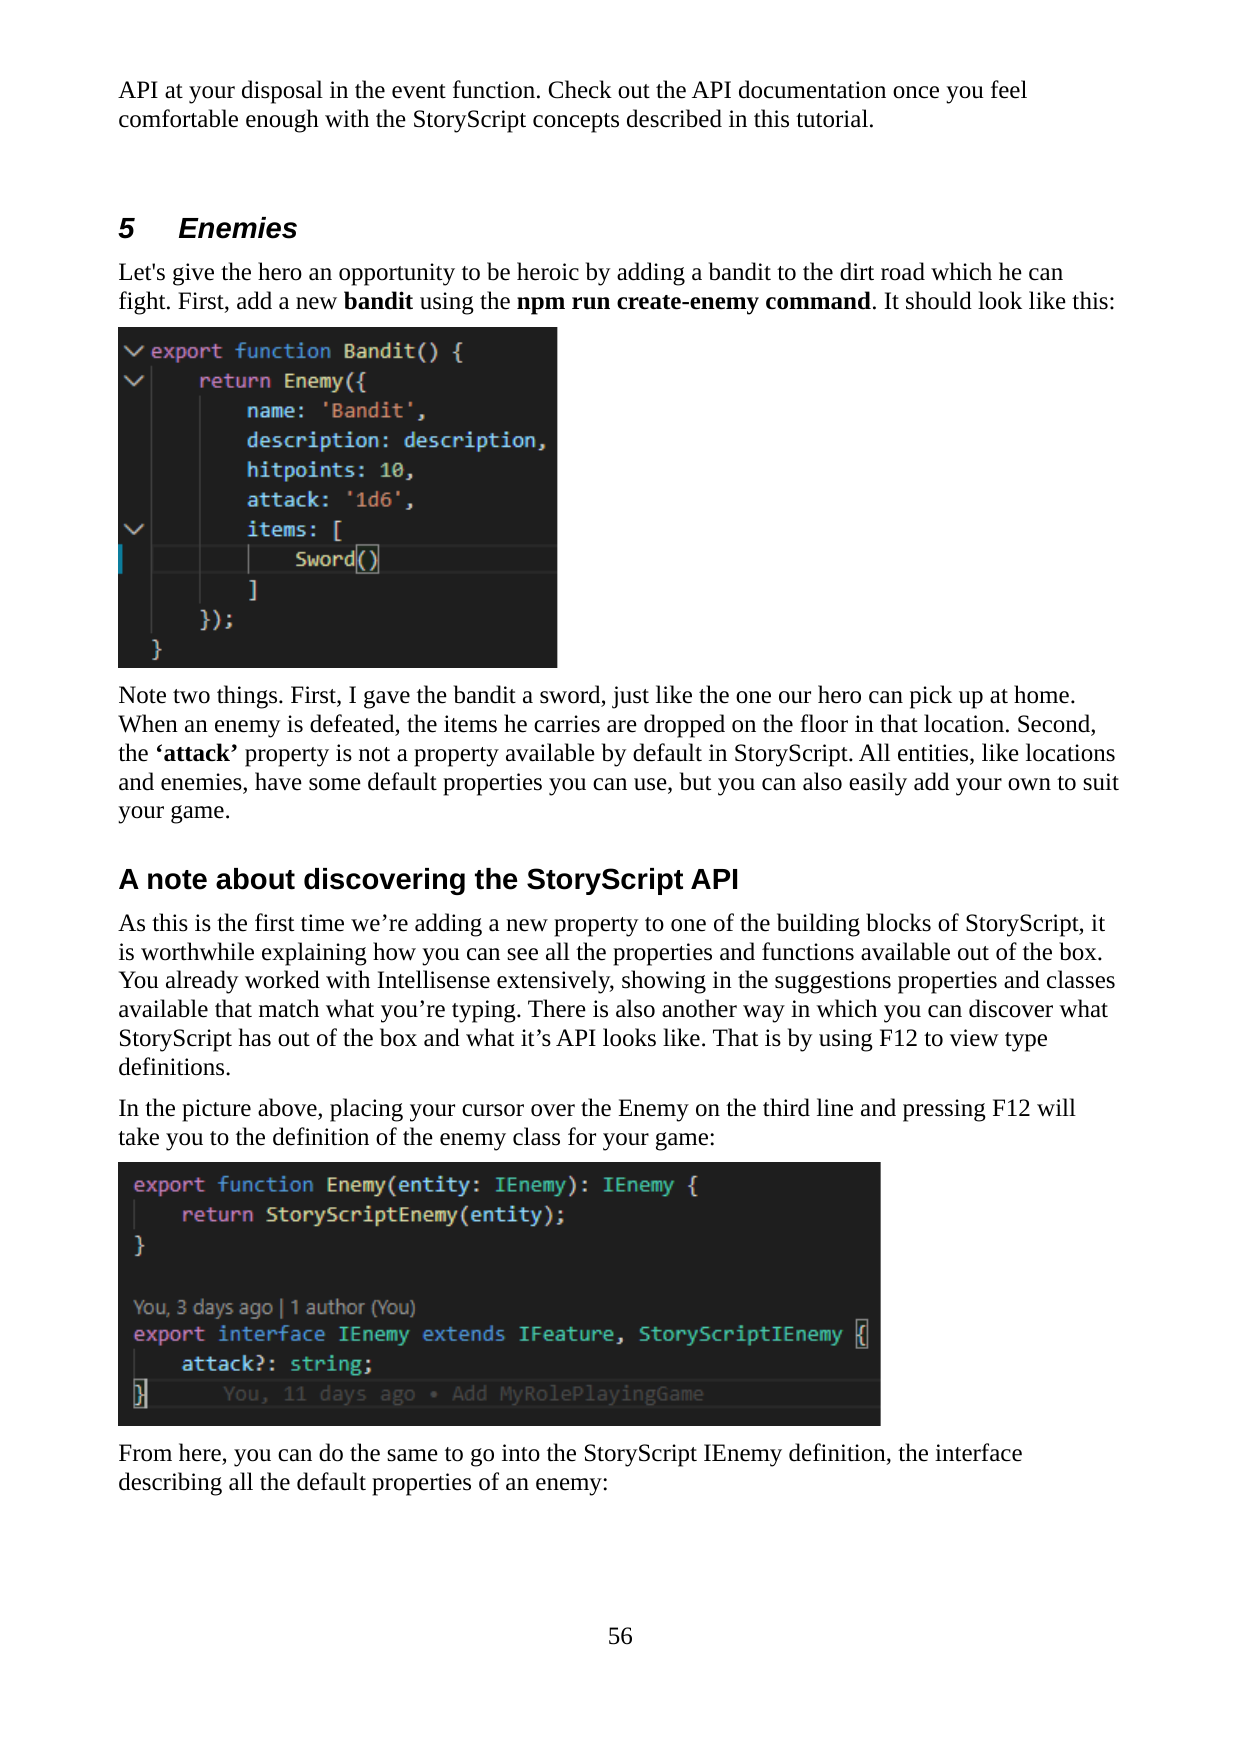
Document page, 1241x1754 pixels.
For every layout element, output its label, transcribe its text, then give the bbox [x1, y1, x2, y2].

subtitle A note about discovering the StoryScript API [118, 862, 1122, 895]
text From here, you can do the same to go into the StoryScript IEnemy definition, the interface describing all the default properties of an enemy: [118, 1438, 1122, 1495]
text As this is the first time we’re adding a new property to one of the building blocks of StoryScript, it is worthwhile explaining how you can see all the properties and functions available out of the box. You already worked with Intellisense extensively, showing in the suggestions properties and classes available that match what you’re typing. There is also another way in which you can discover what StoryScript has out of the box and what it’s API looks like. That is by using F12 to view type definitions. [118, 908, 1122, 1080]
text Let's give the hero an opportunity to be heroic by adding a bandit to the dirt road which he can fight. First, add a new bandit using the npm run create-enemy command. It should look like this: [118, 257, 1122, 315]
text In the picture above, placing your cursor over the Enemy on the third line and pressing F12 will take you to the definition of the enemy class for your game: [118, 1093, 1122, 1150]
subtitle Enemies [118, 211, 1122, 245]
text API at your disposal in the event function. Check out the API documentation once you feel comfortable enough with the StoryScript concepts described in this tutorial. [118, 75, 1122, 132]
text Note two things. First, I gave the bandit a sword, just like the one our hero can pick up at home. When an enemy is defeated, the items he carries are dropped on the floor in that location. Second, the ‘attack’ property is not a property available by default in StoryScript. All entities, like locations and enemies, have some default properties you can use, but you can also easily add your own to suit your game. [118, 681, 1122, 824]
